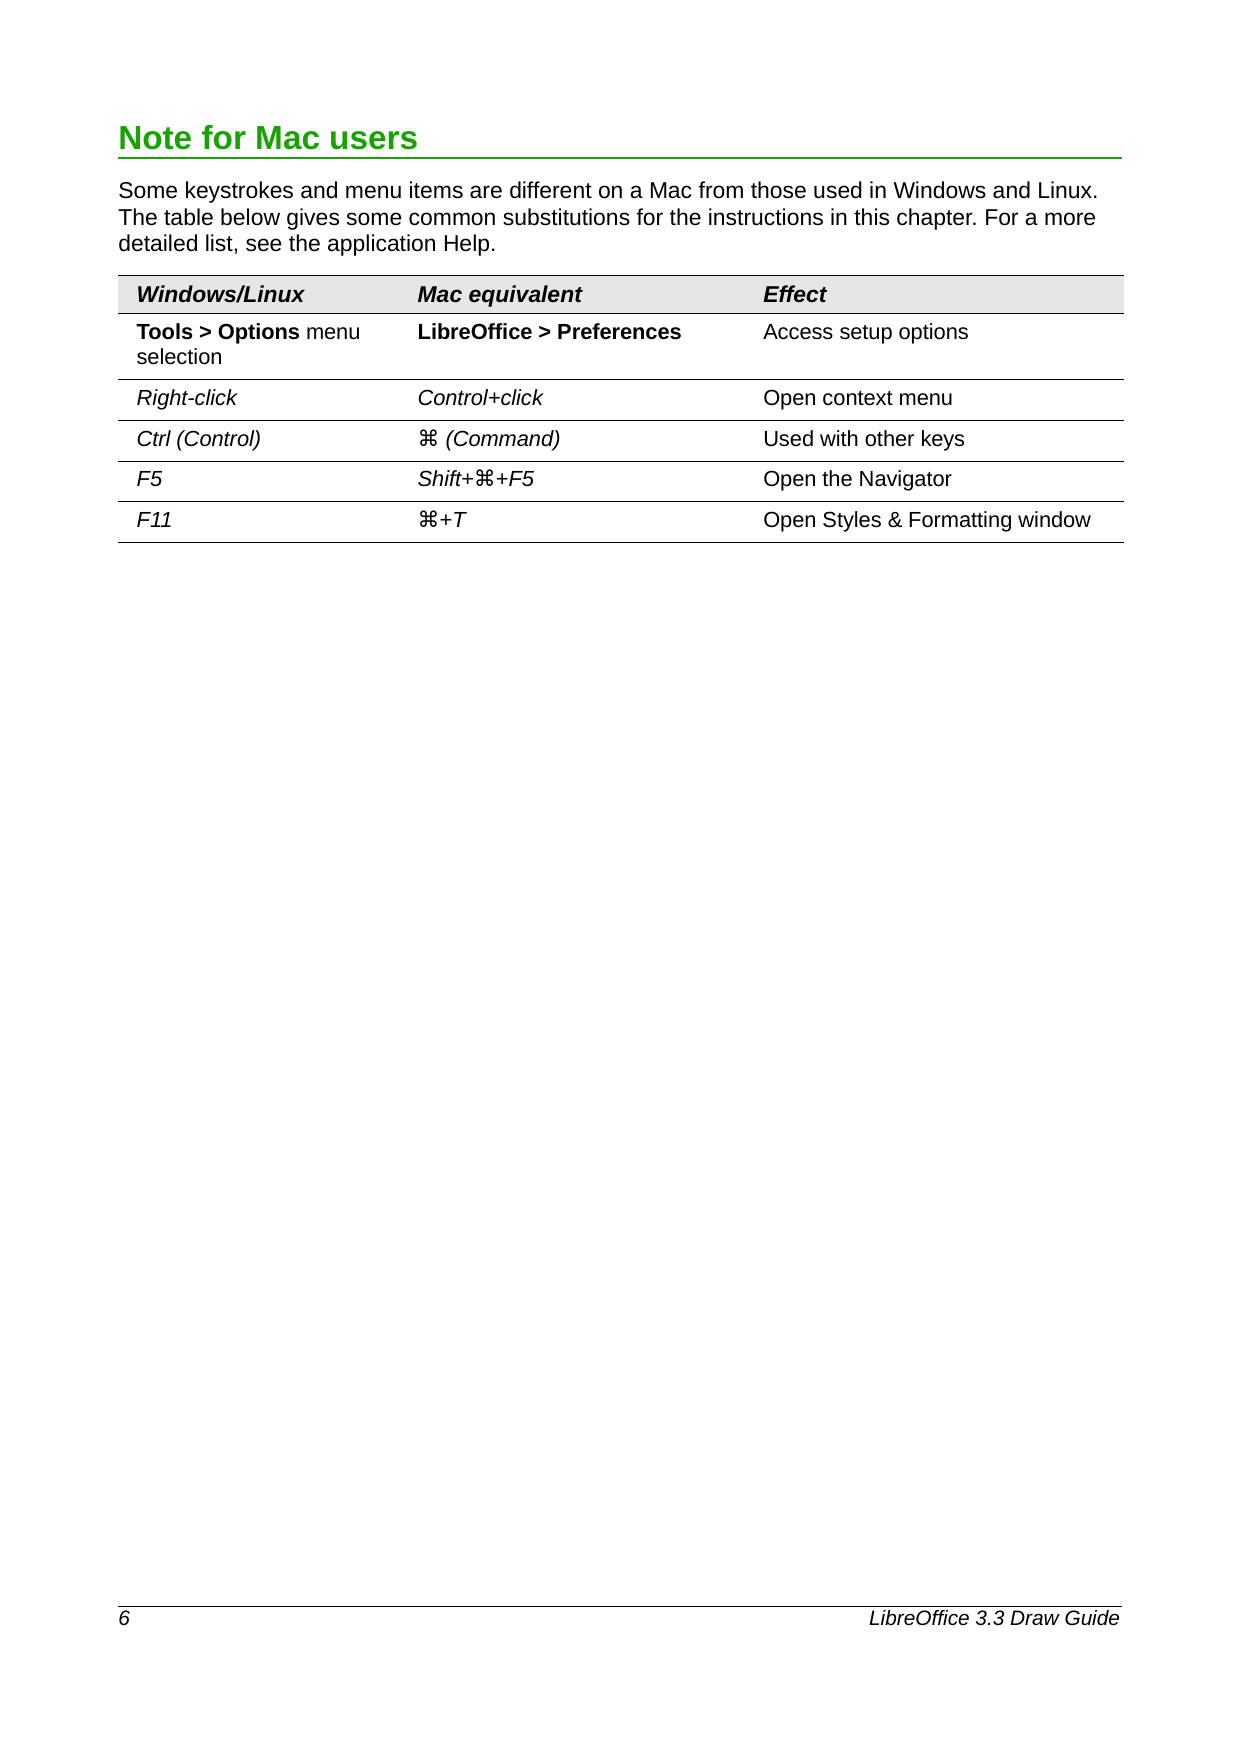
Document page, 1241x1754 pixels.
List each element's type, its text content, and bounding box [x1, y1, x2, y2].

table_cell Ctrl (Control) [118, 421, 399, 461]
table_cell Shift+z+F5 [399, 462, 745, 501]
table_cell Tools > Options menu selection [118, 314, 399, 379]
table_cell Used with other keys [745, 421, 1124, 461]
table_cell Control+click [399, 380, 745, 420]
text Some keystrokes and menu items are different on a Mac from those used in Windows and Linux. The table below gives some common substitutions for the instructions in this chapter. For a more detailed list, see the application Help. [118, 177, 1122, 257]
table_cell z+T [399, 502, 745, 542]
table_header Effect [745, 276, 1124, 313]
table_cell Access setup options [745, 314, 1124, 379]
table_cell Open context menu [745, 380, 1124, 420]
table_cell Open the Navigator [745, 462, 1124, 501]
table_cell z (Command) [399, 421, 745, 461]
table_cell F5 [118, 462, 399, 501]
table_header Mac equivalent [399, 276, 745, 313]
table_header Windows/Linux [118, 276, 399, 313]
subtitle Note for Mac users [118, 118, 1122, 157]
table_cell LibreOffice > Preferences [399, 314, 745, 379]
table_cell Open Styles & Formatting window [745, 502, 1124, 542]
table_cell F11 [118, 502, 399, 542]
table_cell Right-click [118, 380, 399, 420]
